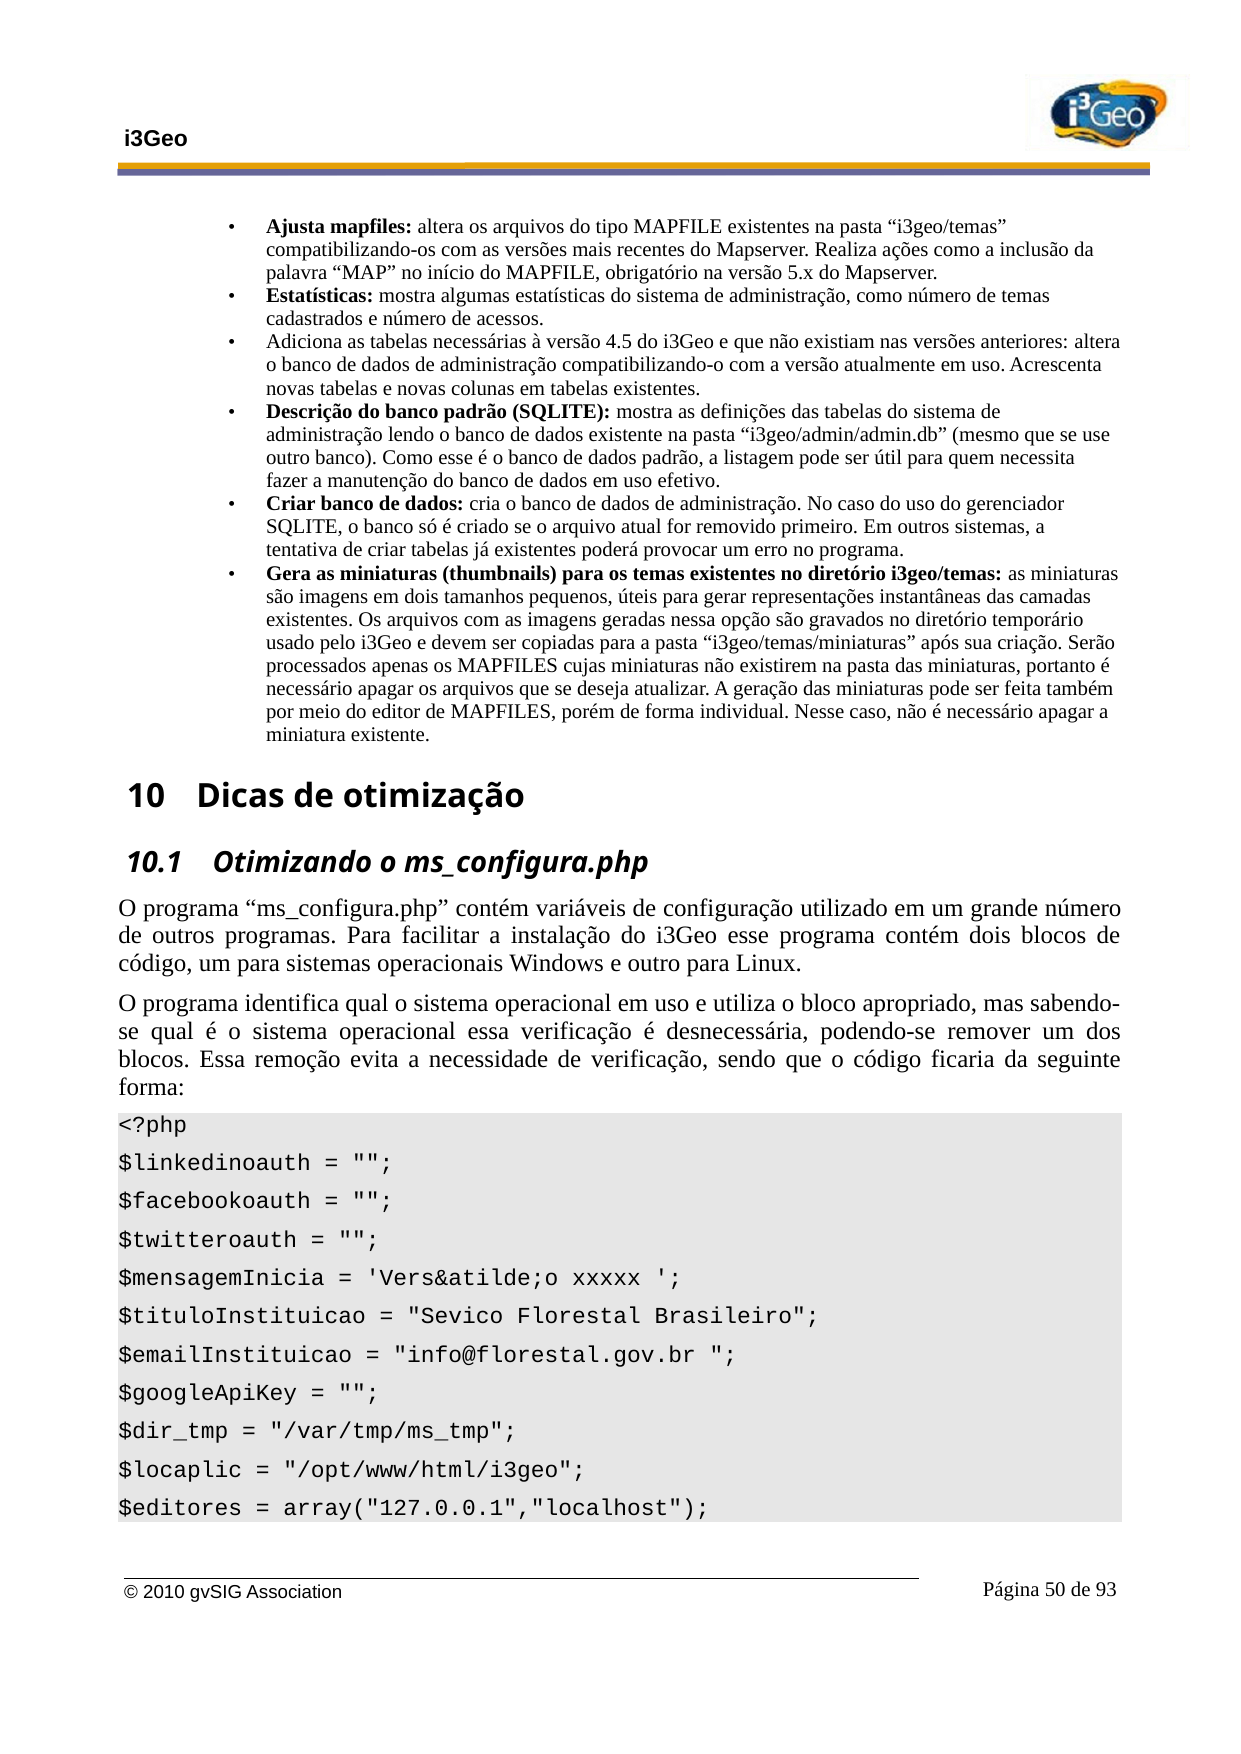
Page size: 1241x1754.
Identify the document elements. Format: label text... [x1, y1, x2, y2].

text $linkedinoauth = ""; [118, 1151, 1122, 1177]
list Adiciona as tabelas necessárias à versão 4.5 do i3Geo e que não existiam nas versões anteriores: altera o banco de dados de administração compatibilizando-o com a versão atualmente em uso. Acrescenta novas tabelas e novas colunas em tabelas existentes. [228, 330, 1122, 399]
list Descrição do banco padrão (SQLITE): mostra as definições das tabelas do sistema de administração lendo o banco de dados existente na pasta “i3geo/admin/admin.db” (mesmo que se use outro banco). Como esse é o banco de dados padrão, a listagem pode ser útil para quem necessita fazer a manutenção do banco de dados em uso efetivo. [228, 399, 1122, 492]
text $mensagemInicia = 'Vers&atilde;o xxxxx '; [118, 1266, 1122, 1292]
list Criar banco de dados: cria o banco de dados de administração. No caso do uso do gerenciador SQLITE, o banco só é criado se o arquivo atual for removido primeiro. Em outros sistemas, a tentativa de criar tabelas já existentes poderá provocar um erro no programa. [228, 492, 1122, 561]
text $twitteroauth = ""; [118, 1228, 1122, 1254]
text $locaplic = "/opt/www/html/i3geo"; [118, 1458, 1122, 1484]
list Estatísticas: mostra algumas estatísticas do sistema de administração, como número de temas cadastrados e número de acessos. [228, 284, 1122, 330]
subtitle Otimizando o ms_configura.php [118, 842, 1122, 881]
list Gera as miniaturas (thumbnails) para os temas existentes no diretório i3geo/temas: as miniaturas são imagens em dois tamanhos pequenos, úteis para gerar representações instantâneas das camadas existentes. Os arquivos com as imagens geradas nessa opção são gravados no diretório temporário usado pelo i3Geo e devem ser copiadas para a pasta “i3geo/temas/miniaturas” após sua criação. Serão processados apenas os MAPFILES cujas miniaturas não existirem na pasta das miniaturas, portanto é necessário apagar os arquivos que se deseja atualizar. A geração das miniaturas pode ser feita também por meio do editor de MAPFILES, porém de forma individual. Nesse caso, não é necessário apagar a miniatura existente. [228, 561, 1122, 746]
text $googleApiKey = ""; [118, 1381, 1122, 1407]
text $facebookoauth = ""; [118, 1189, 1122, 1216]
subtitle Dicas de otimização [118, 771, 1122, 817]
text $tituloInstituicao = "Sevico Florestal Brasileiro"; [118, 1304, 1122, 1331]
text <?php [118, 1113, 1122, 1139]
text O programa “ms_configura.php” contém variáveis de configuração utilizado em um grande número de outros programas. Para facilitar a instalação do i3Geo esse programa contém dois blocos de código, um para sistemas operacionais Windows e outro para Linux. [118, 894, 1122, 977]
picture [1025, 74, 1191, 151]
list Ajusta mapfiles: altera os arquivos do tipo MAPFILE existentes na pasta “i3geo/temas” compatibilizando-os com as versões mais recentes do Mapserver. Realiza ações como a inclusão da palavra “MAP” no início do MAPFILE, obrigatório na versão 5.x do Mapserver. [228, 214, 1122, 284]
text $dir_tmp = "/var/tmp/ms_tmp"; [118, 1419, 1122, 1446]
text $editores = array("127.0.0.1","localhost"); [118, 1496, 1122, 1522]
text O programa identifica qual o sistema operacional em uso e utiliza o bloco apropriado, mas sabendo-se qual é o sistema operacional essa verificação é desnecessária, podendo-se remover um dos blocos. Essa remoção evita a necessidade de verificação, sendo que o código ficaria da seguinte forma: [118, 989, 1122, 1100]
text $emailInstituicao = "info@florestal.gov.br "; [118, 1343, 1122, 1369]
